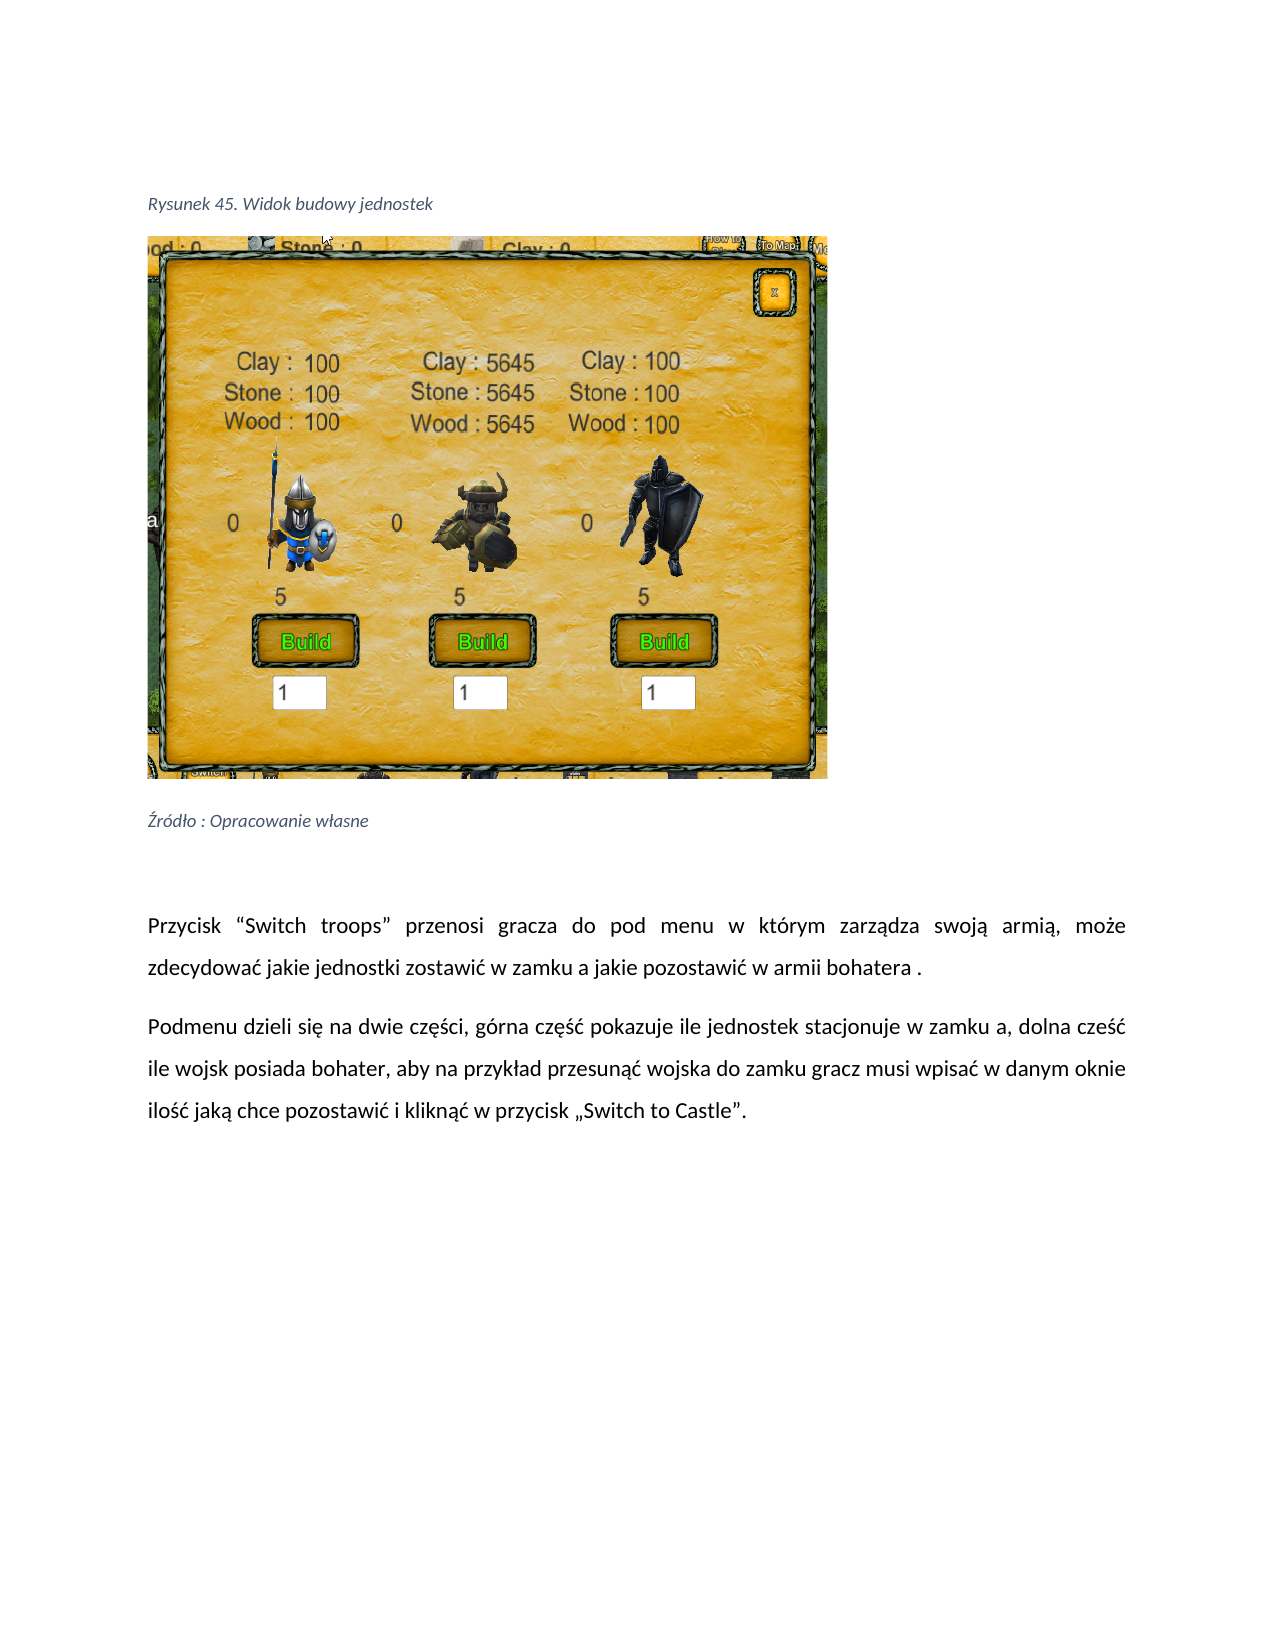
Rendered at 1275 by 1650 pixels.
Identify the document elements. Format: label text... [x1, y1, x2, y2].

text Podmenu dzieli się na dwie części, górna część pokazuje ile jednostek stacjonuje w zamku a, dolna cześć ile wojsk posiada bohater, aby na przykład przesunąć wojska do zamku gracz musi wpisać w danym oknie ilość jaką chce pozostawić i kliknąć w przycisk „Switch to Castle”. [148, 1012, 1127, 1124]
text Źródło : Opracowanie własne [148, 809, 1127, 832]
text Przycisk “Switch troops” przenosi gracza do pod menu w którym zarządza swoją armią, może zdecydować jakie jednostki zostawić w zamku a jakie pozostawić w armii bohatera . [148, 911, 1127, 981]
text Rysunek 45. Widok budowy jednostek [148, 192, 1127, 215]
